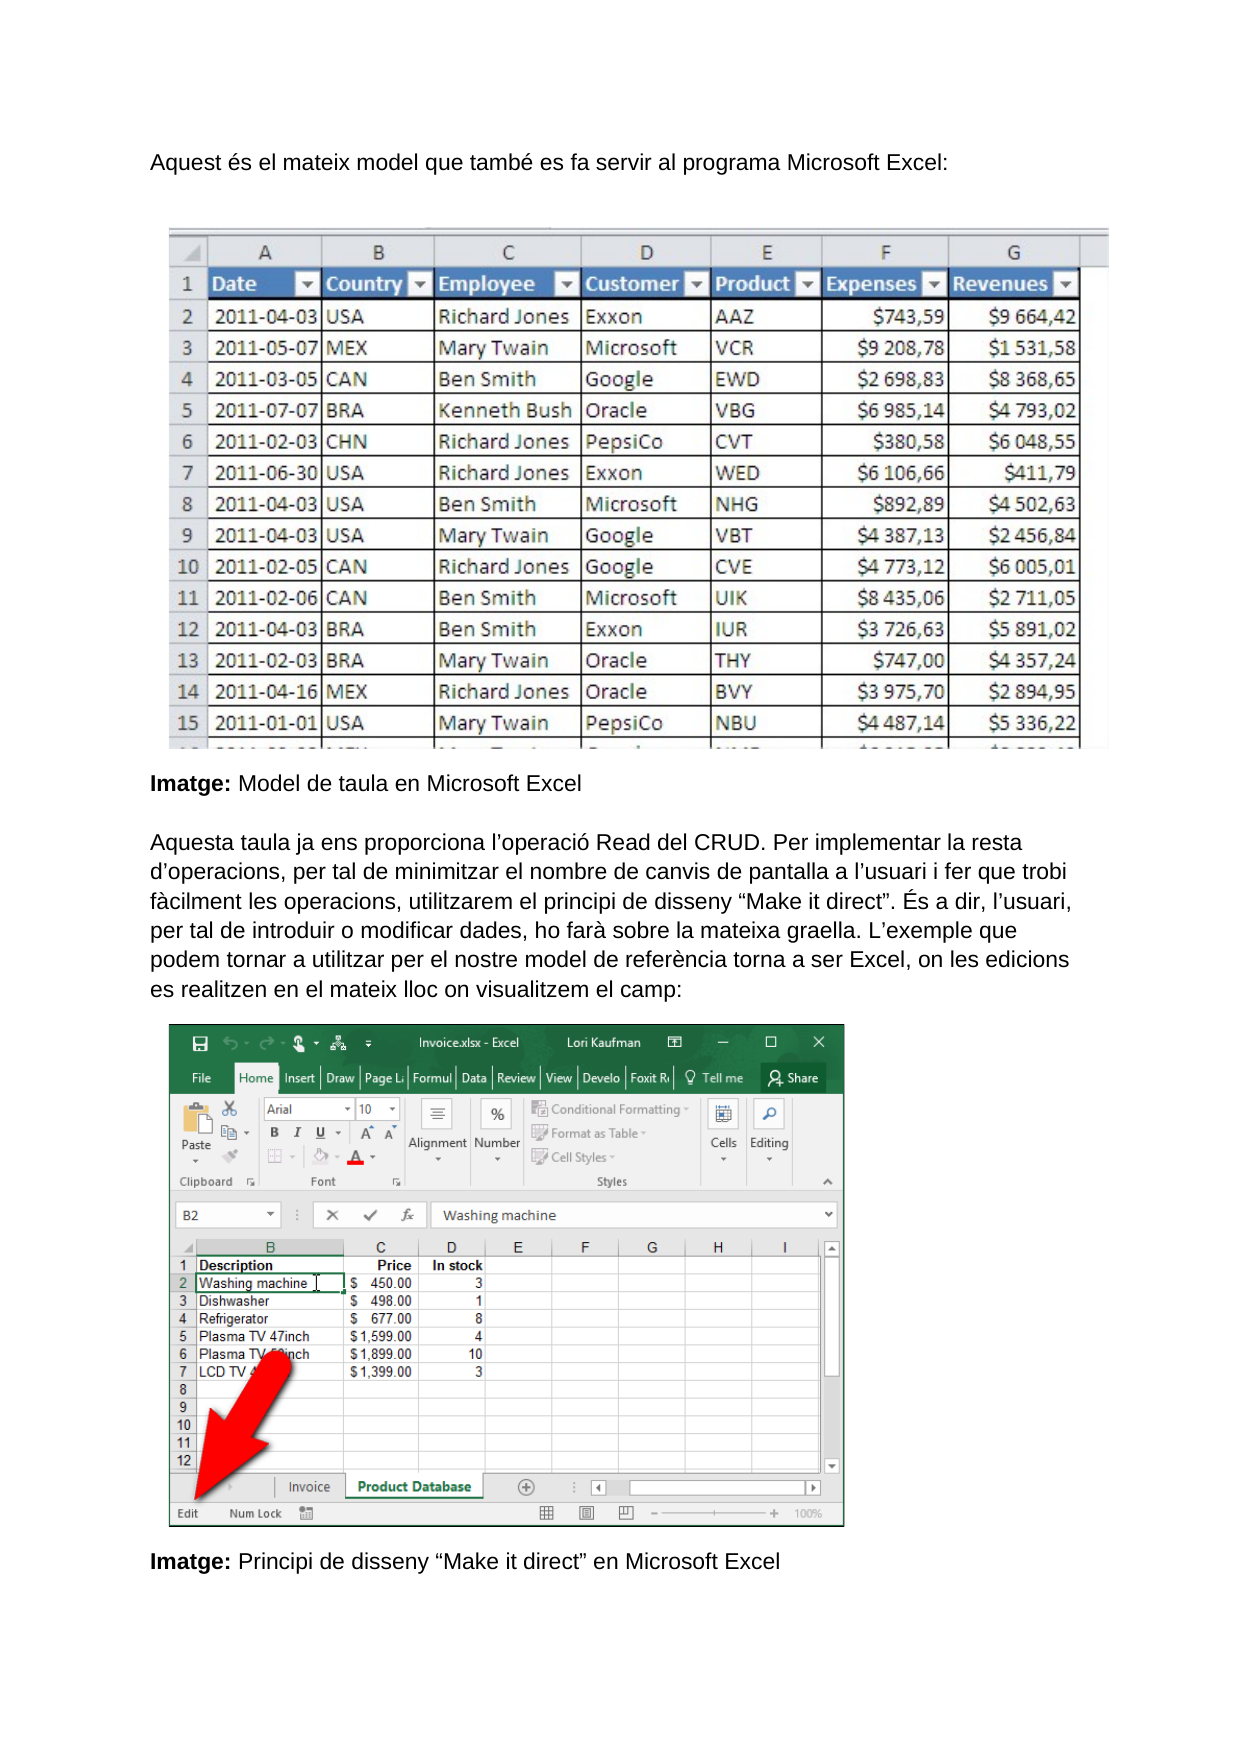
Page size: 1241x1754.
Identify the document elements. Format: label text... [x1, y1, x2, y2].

text Imatge: Model de taula en Microsoft Excel [150, 771, 1091, 796]
text Imatge: Principi de disseny “Make it direct” en Microsoft Excel [150, 1549, 1091, 1574]
text Aquesta taula ja ens proporciona l’operació Read del CRUD. Per implementar la resta d’operacions, per tal de minimitzar el nombre de canvis de pantalla a l’usuari i fer que trobi fàcilment les operacions, utilitzarem el principi de disseny “Make it direct”. És a dir, l’usuari, per tal de introduir o modificar dades, ho farà sobre la mateixa graella. L’exemple que podem tornar a utilitzar per el nostre model de referència torna a ser Excel, on les edicions es realitzen en el mateix lloc on visualitzem el camp: [150, 829, 1091, 1002]
picture [168, 227, 1109, 749]
picture [168, 1024, 845, 1527]
text Aquest és el mateix model que també es fa servir al programa Microsoft Excel: [150, 150, 1091, 176]
